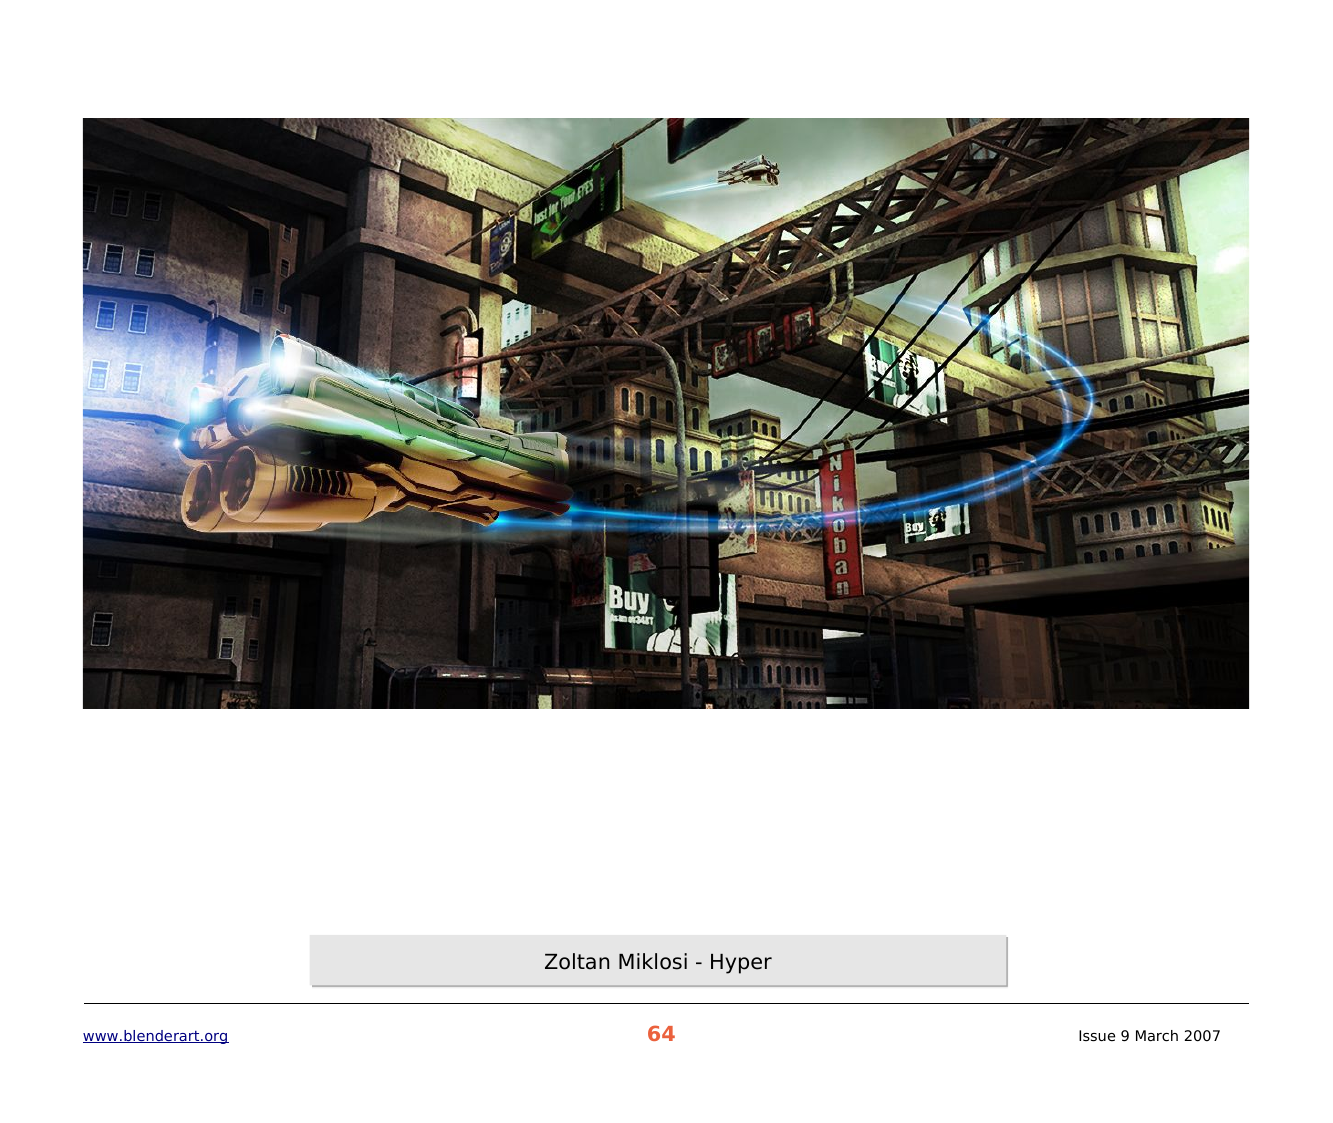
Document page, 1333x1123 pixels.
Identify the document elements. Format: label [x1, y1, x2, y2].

picture [82, 118, 1250, 709]
